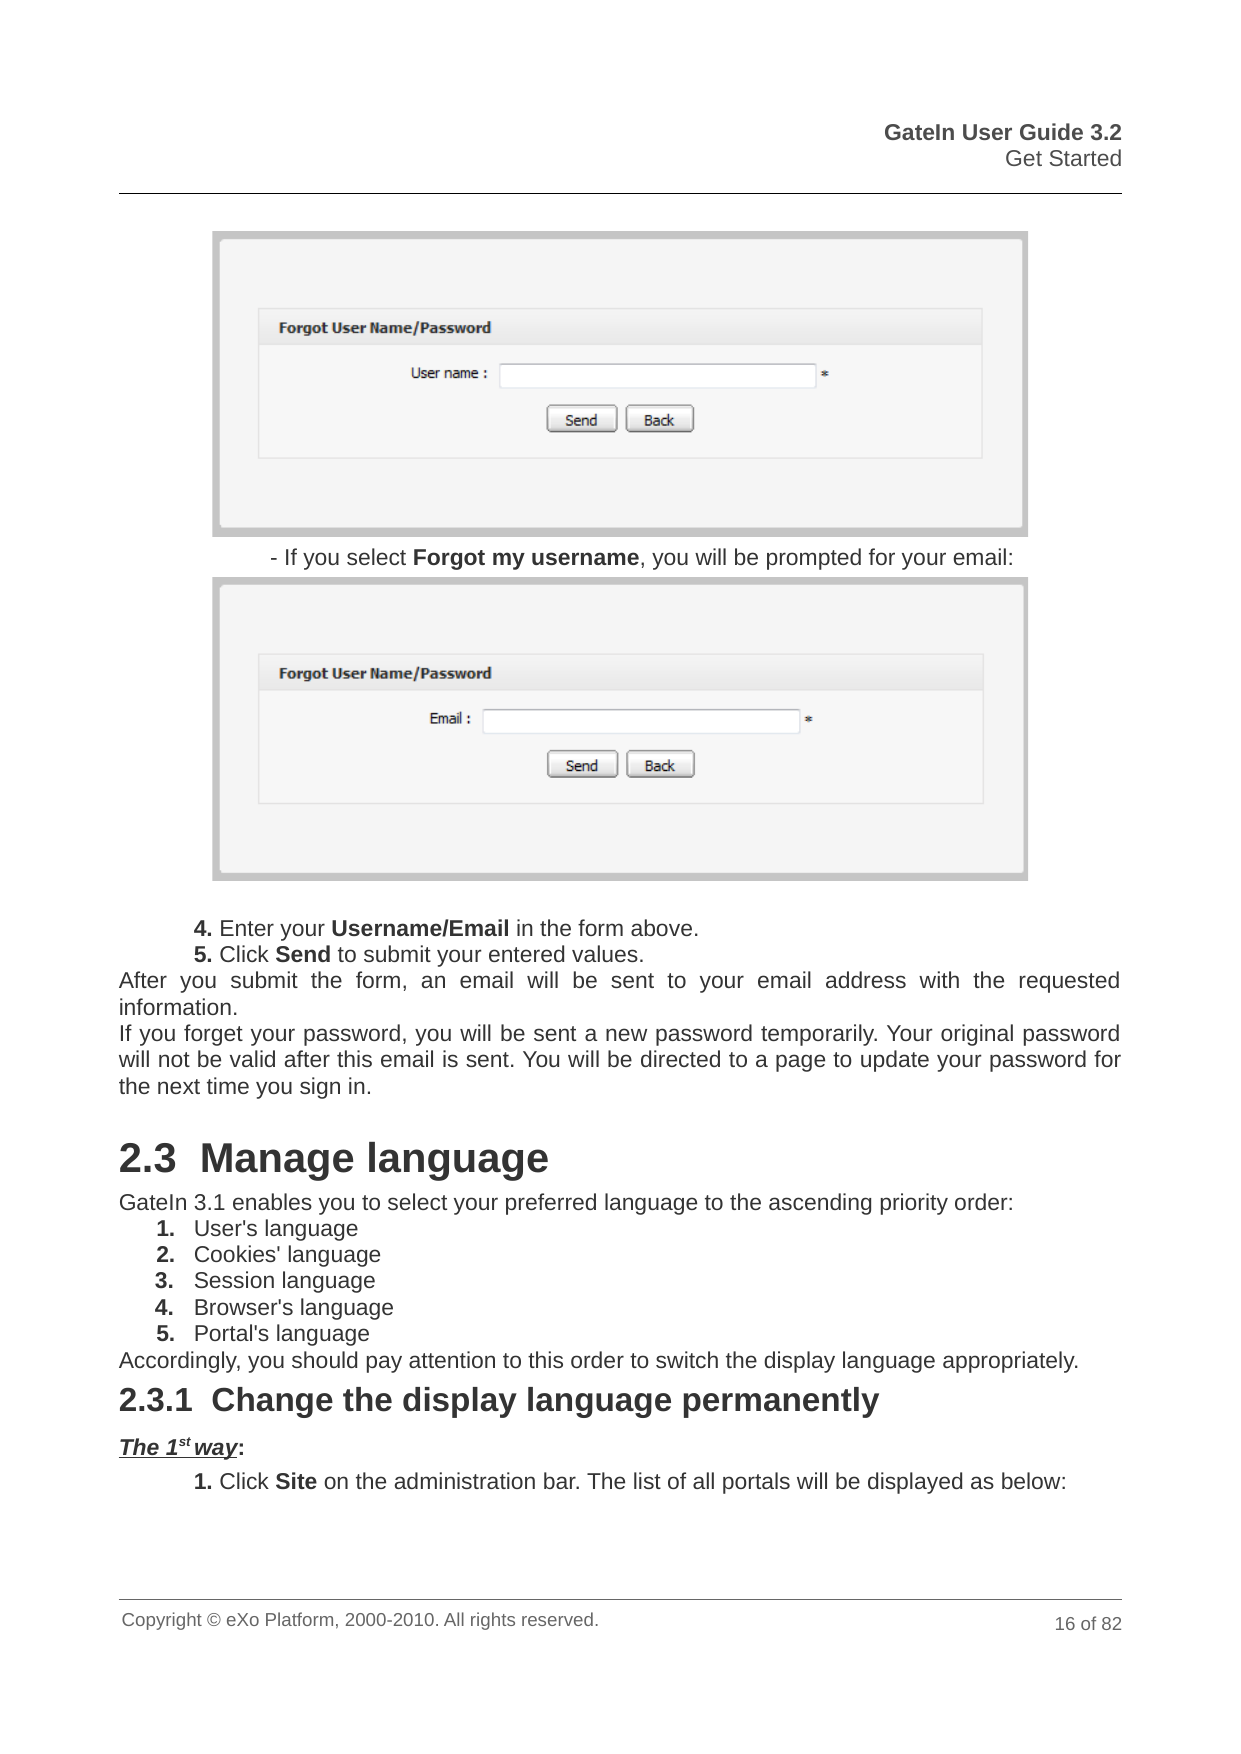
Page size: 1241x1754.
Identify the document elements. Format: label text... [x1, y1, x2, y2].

list Browser's language [154, 1294, 1122, 1320]
text After you submit the form, an email will be sent to your email address with the requested information. [118, 967, 1122, 1020]
subtitle Change the display language permanently [118, 1380, 1122, 1419]
list 4. Enter your Username/Email in the form above. [156, 915, 1122, 941]
text If you forget your password, you will be sent a new password temporarily. Your original password will not be valid after this email is sent. You will be directed to a page to update your password for the next time you sign in. [118, 1020, 1122, 1099]
picture [212, 577, 1029, 881]
list Cookies' language [156, 1241, 1122, 1267]
text GateIn 3.1 enables you to select your preferred language to the ascending priority order: [118, 1188, 1122, 1215]
text The 1st way: [118, 1434, 1122, 1460]
list - If you select Forgot my username, you will be prompted for your email: [232, 223, 1122, 570]
list Session language [154, 1267, 1122, 1294]
list 5. Click Send to submit your entered values. [156, 941, 1122, 967]
picture [212, 231, 1029, 537]
list 1. Click Site on the administration bar. The list of all portals will be displayed as below: [156, 1468, 1122, 1494]
subtitle Manage language [118, 1133, 1122, 1181]
list User's language [156, 1215, 1122, 1241]
list Accordingly, you should pay attention to this order to switch the display language appropriately. [118, 1347, 1122, 1373]
list Portal's language [156, 1320, 1122, 1347]
